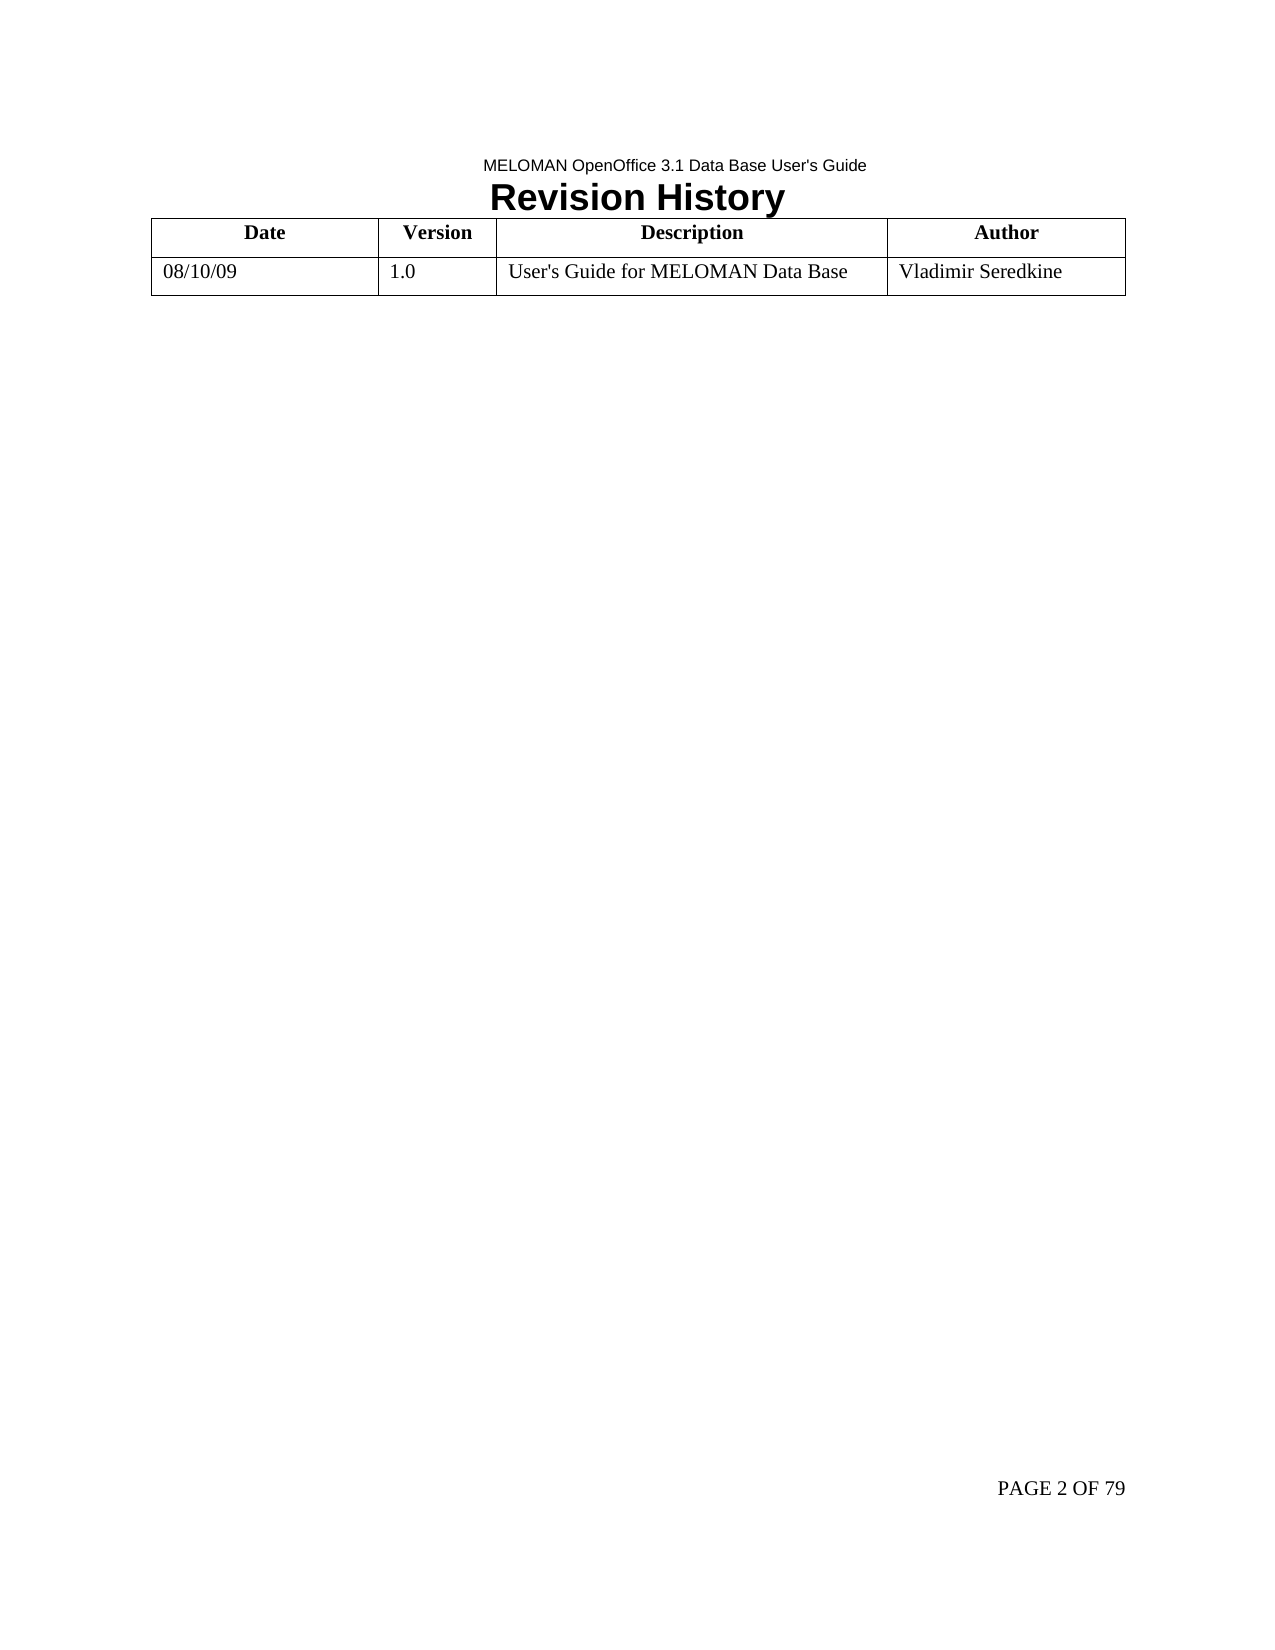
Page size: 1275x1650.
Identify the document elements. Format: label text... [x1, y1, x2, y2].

table_header Date [152, 219, 378, 257]
table_cell 1.0 [379, 258, 496, 295]
table_cell Vladimir Seredkine [888, 258, 1125, 295]
table_cell 08/10/09 [152, 258, 378, 295]
table_cell User's Guide for MELOMAN Data Base [497, 258, 887, 295]
table_header Version [379, 219, 496, 257]
table_header Description [497, 219, 887, 257]
table_header Author [888, 219, 1125, 257]
title Revision History [150, 175, 1125, 218]
